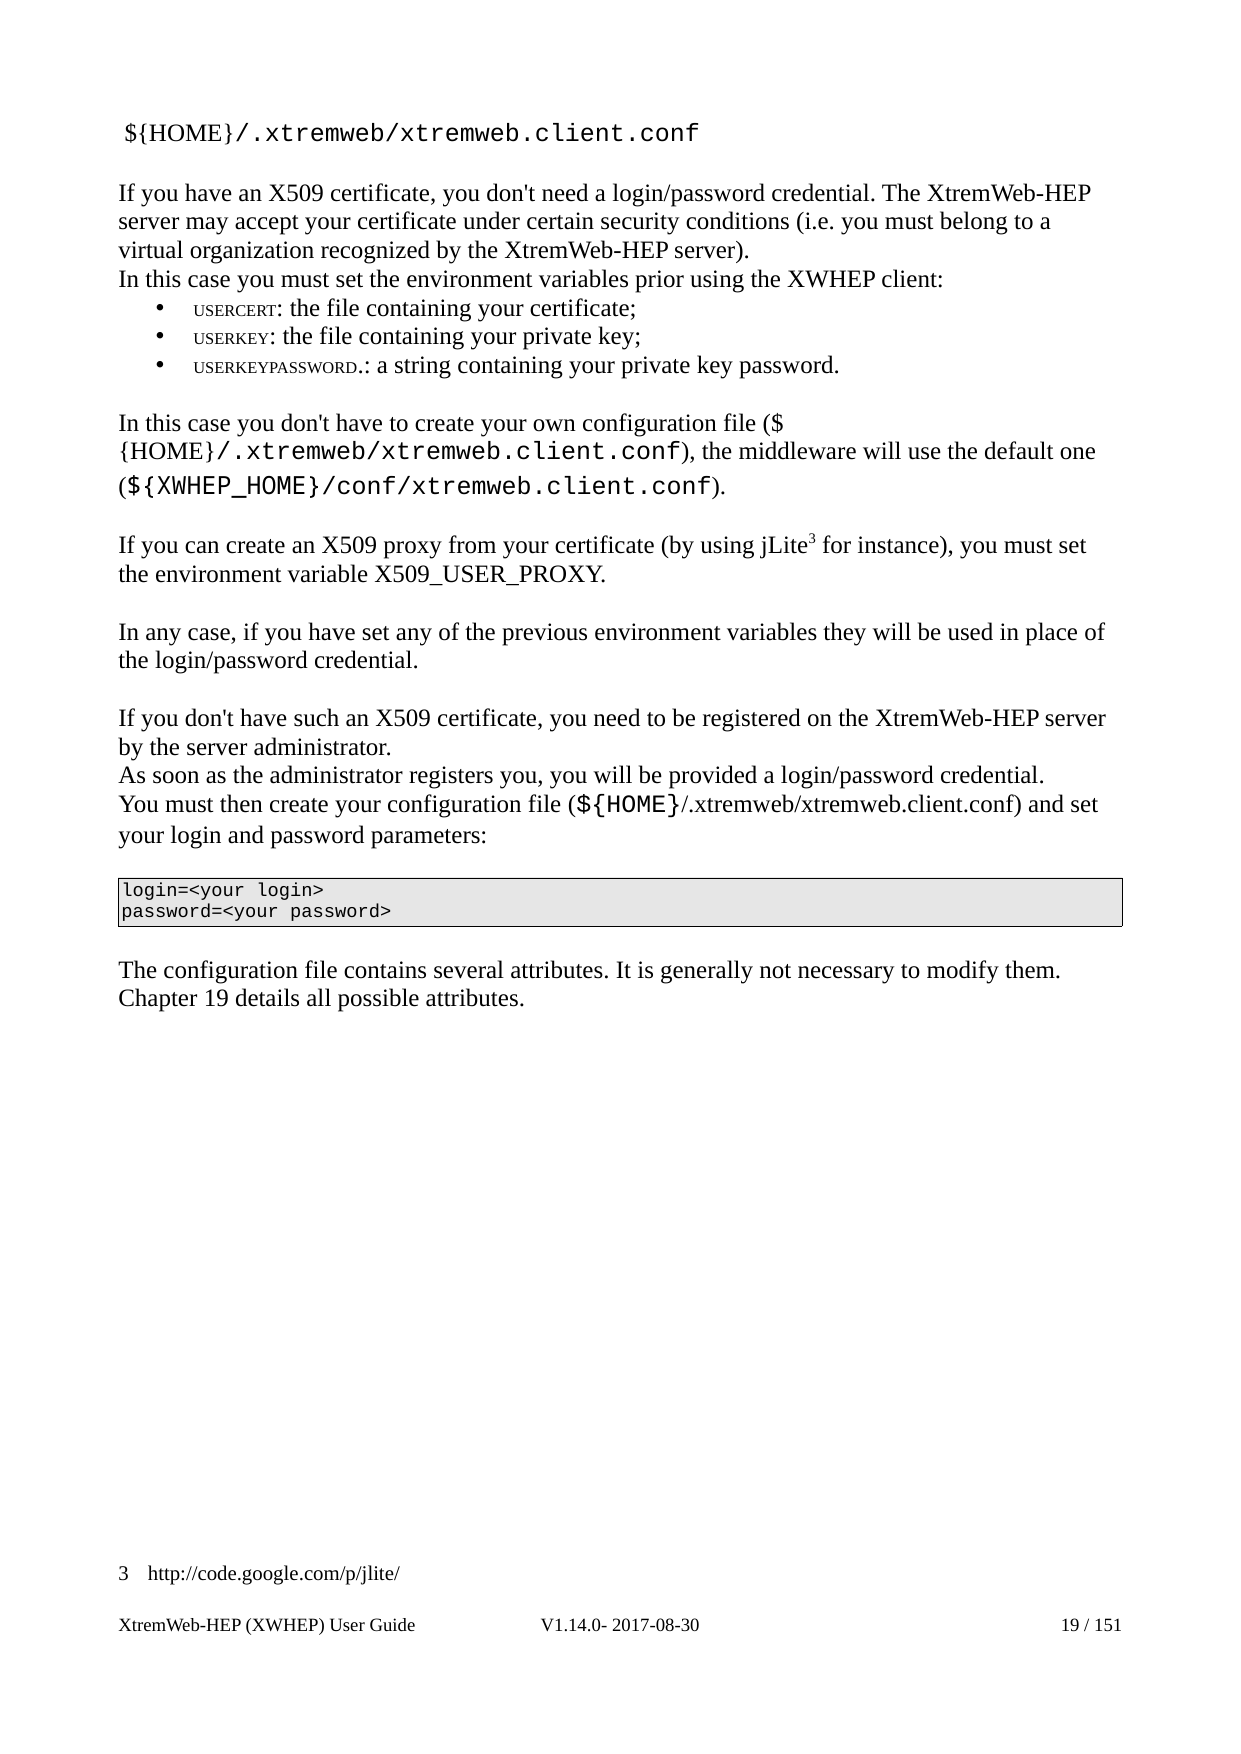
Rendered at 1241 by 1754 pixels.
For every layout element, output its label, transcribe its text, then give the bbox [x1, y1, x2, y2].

text You must then create your configuration file (${HOME}/.xtremweb/xtremweb.client.conf) and set your login and password parameters: [118, 789, 1122, 849]
list usercert: the file containing your certificate; [156, 293, 1122, 321]
text As soon as the administrator registers you, you will be provided a login/password credential. [118, 760, 1122, 789]
list userkey: the file containing your private key; [156, 321, 1122, 350]
text login=<your login> [119, 879, 1122, 899]
list userkeypassword.: a string containing your private key password. [156, 350, 1122, 379]
text If you don't have such an X509 certificate, you need to be registered on the XtremWeb-HEP server by the server administrator. [118, 703, 1122, 760]
text In this case you don't have to create your own configuration file (${HOME}/.xtremweb/xtremweb.client.conf), the middleware will use the default one (${XWHEP_HOME}/conf/xtremweb.client.conf). [118, 408, 1122, 502]
text In any case, if you have set any of the previous environment variables they will be used in place of the login/password credential. [118, 617, 1122, 674]
text ${HOME}/.xtremweb/xtremweb.client.conf [118, 118, 1122, 149]
text The configuration file contains several attributes. It is generally not necessary to modify them. Chapter 19 details all possible attributes. [118, 955, 1122, 1012]
text password=<your password> [119, 899, 1122, 926]
text http://code.google.com/p/jlite/ [118, 1561, 1122, 1585]
text If you can create an X509 proxy from your certificate (by using jLite for instance), you must set the environment variable X509_USER_PROXY. [118, 530, 1122, 588]
text If you have an X509 certificate, you don't need a login/password credential. The XtremWeb-HEP server may accept your certificate under certain security conditions (i.e. you must belong to a virtual organization recognized by the XtremWeb-HEP server). In this case you must set the environment variables prior using the XWHEP client: [118, 178, 1122, 293]
